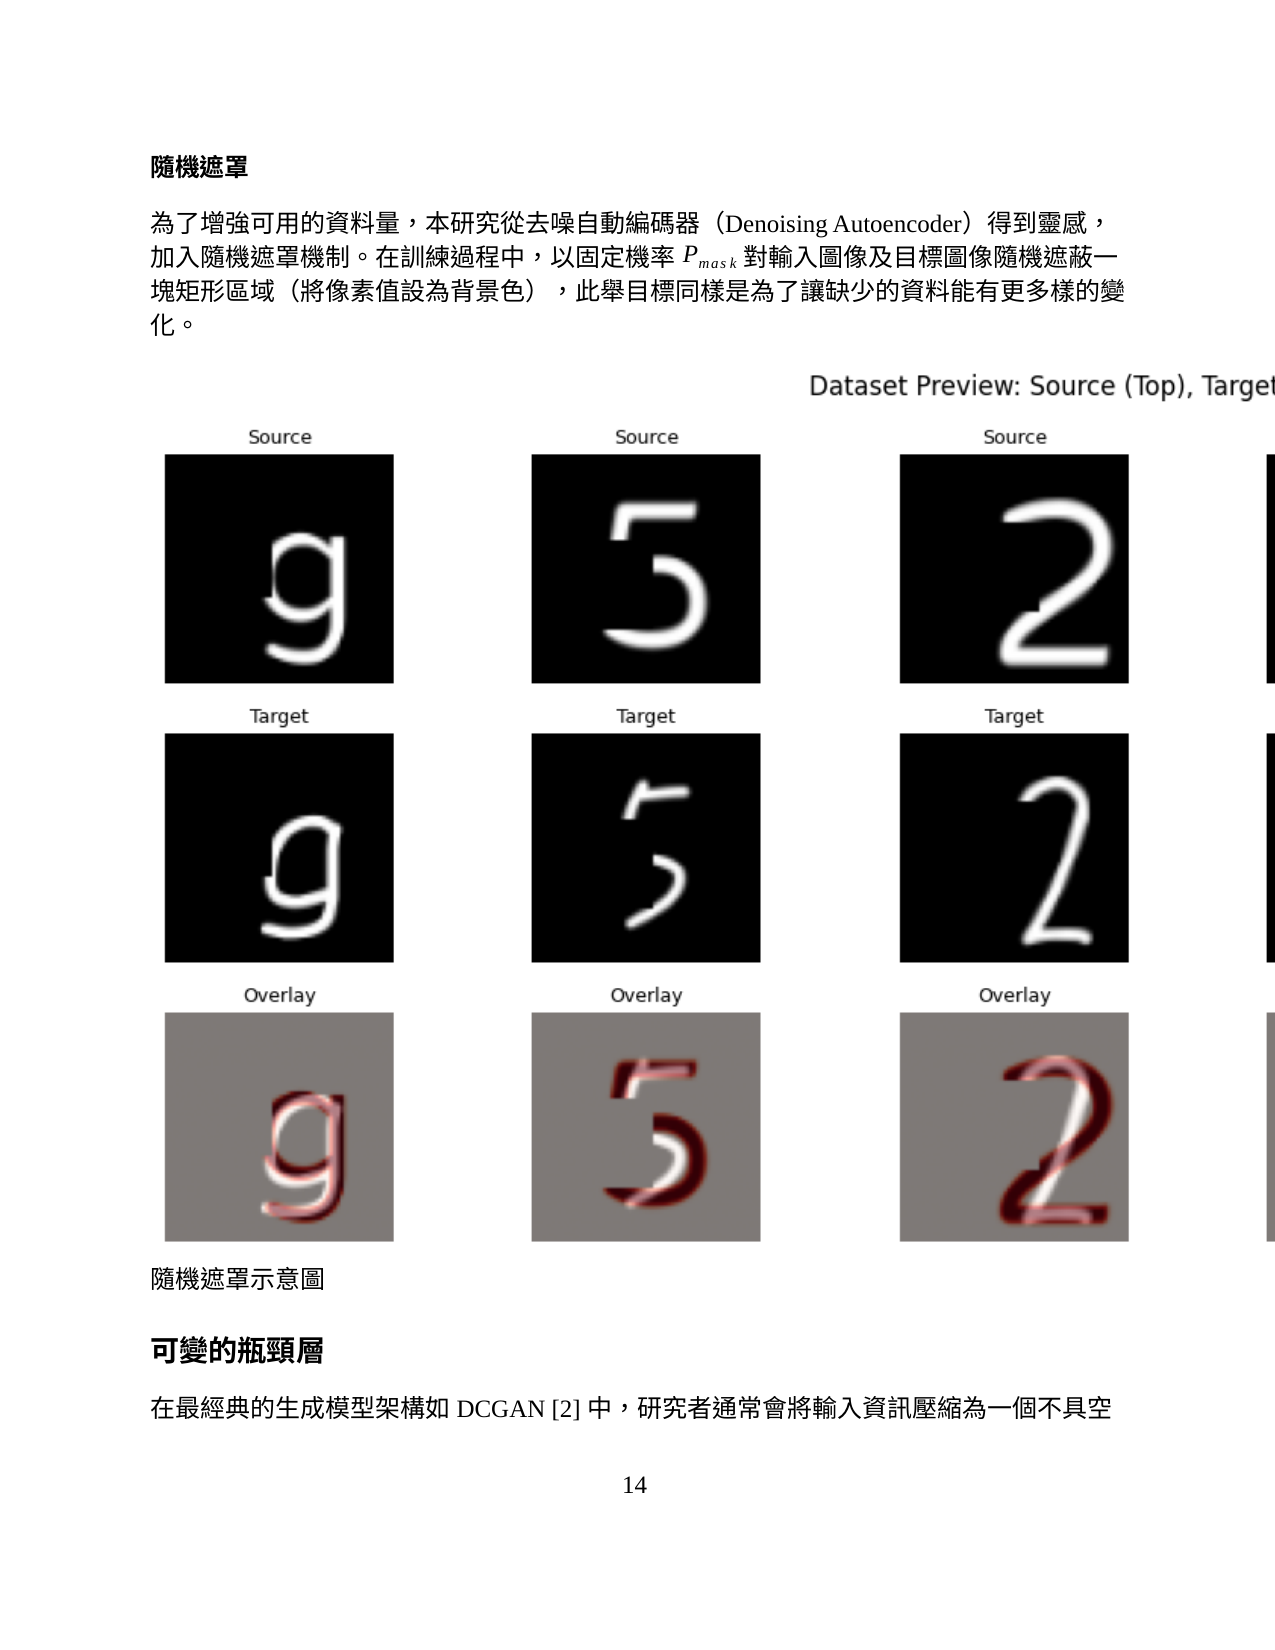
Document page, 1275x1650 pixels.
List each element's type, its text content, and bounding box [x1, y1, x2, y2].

subtitle 可變的瓶頸層 [150, 1330, 1125, 1369]
text 隨機遮罩示意圖 [150, 1257, 1125, 1296]
subtitle 隨機遮罩 [150, 150, 1125, 184]
picture [150, 359, 1275, 1257]
text 在最經典的生成模型架構如 DCGAN [2] 中，研究者通常會將輸入資訊壓縮為一個不具空 [150, 1391, 1125, 1425]
text 為了增強可用的資料量，本研究從去噪自動編碼器（Denoising Autoencoder）得到靈感，加入隨機遮罩機制。在訓練過程中，以固定機率 對輸入圖像及目標圖像隨機遮蔽一塊矩形區域（將像素值設為背景色），此舉目標同樣是為了讓缺少的資料能有更多樣的變化。 [150, 205, 1125, 341]
